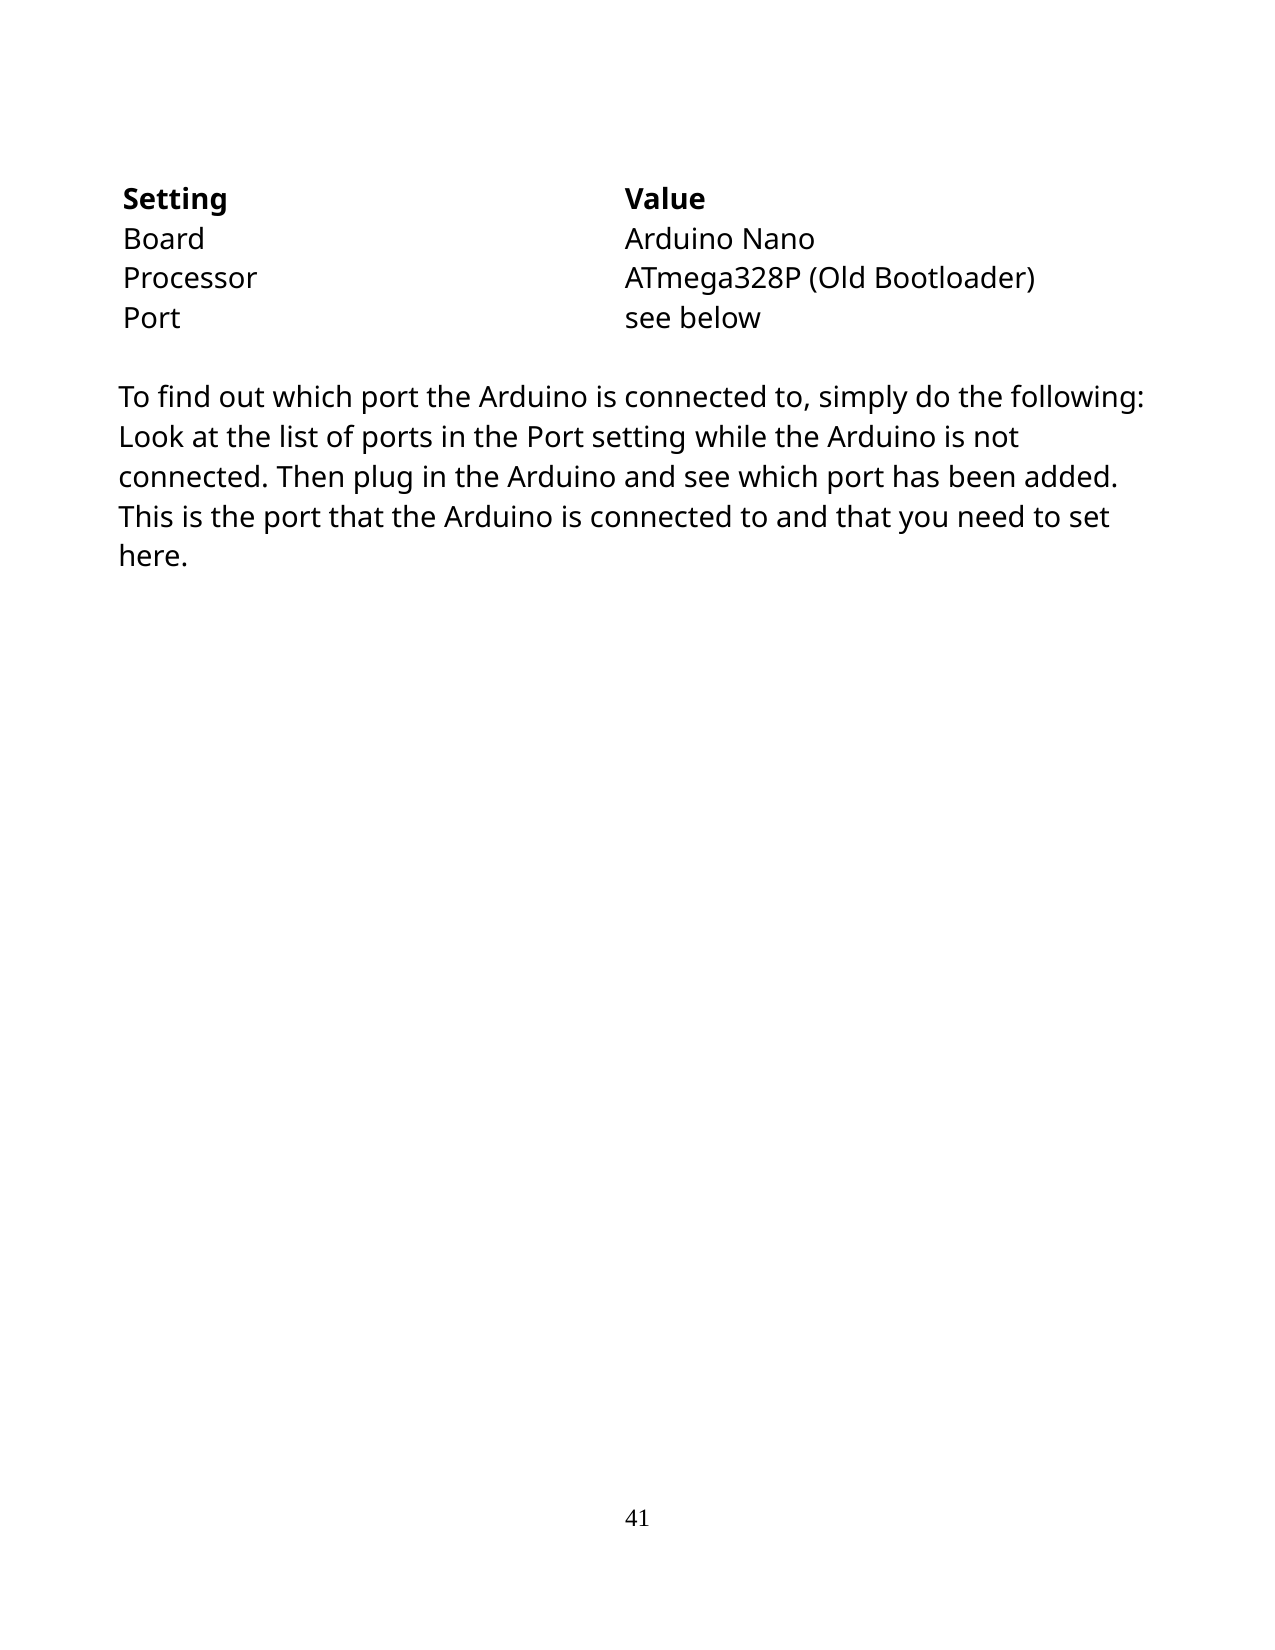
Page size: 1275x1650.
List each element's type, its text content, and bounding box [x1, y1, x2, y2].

table_cell Port [118, 298, 620, 337]
table_cell ATmega328P (Old Bootloader) [620, 258, 1122, 297]
text To find out which port the Arduino is connected to, simply do the following: Look at the list of ports in the Port setting while the Arduino is not connected. Then plug in the Arduino and see which port has been added. This is the port that the Arduino is connected to and that you need to set here. [118, 377, 1157, 575]
table_header Setting [118, 178, 620, 218]
table_header Value [620, 178, 1122, 218]
table_cell Processor [118, 258, 620, 297]
table_cell Arduino Nano [620, 218, 1122, 258]
table_cell see below [620, 298, 1122, 337]
table_cell Board [118, 218, 620, 258]
